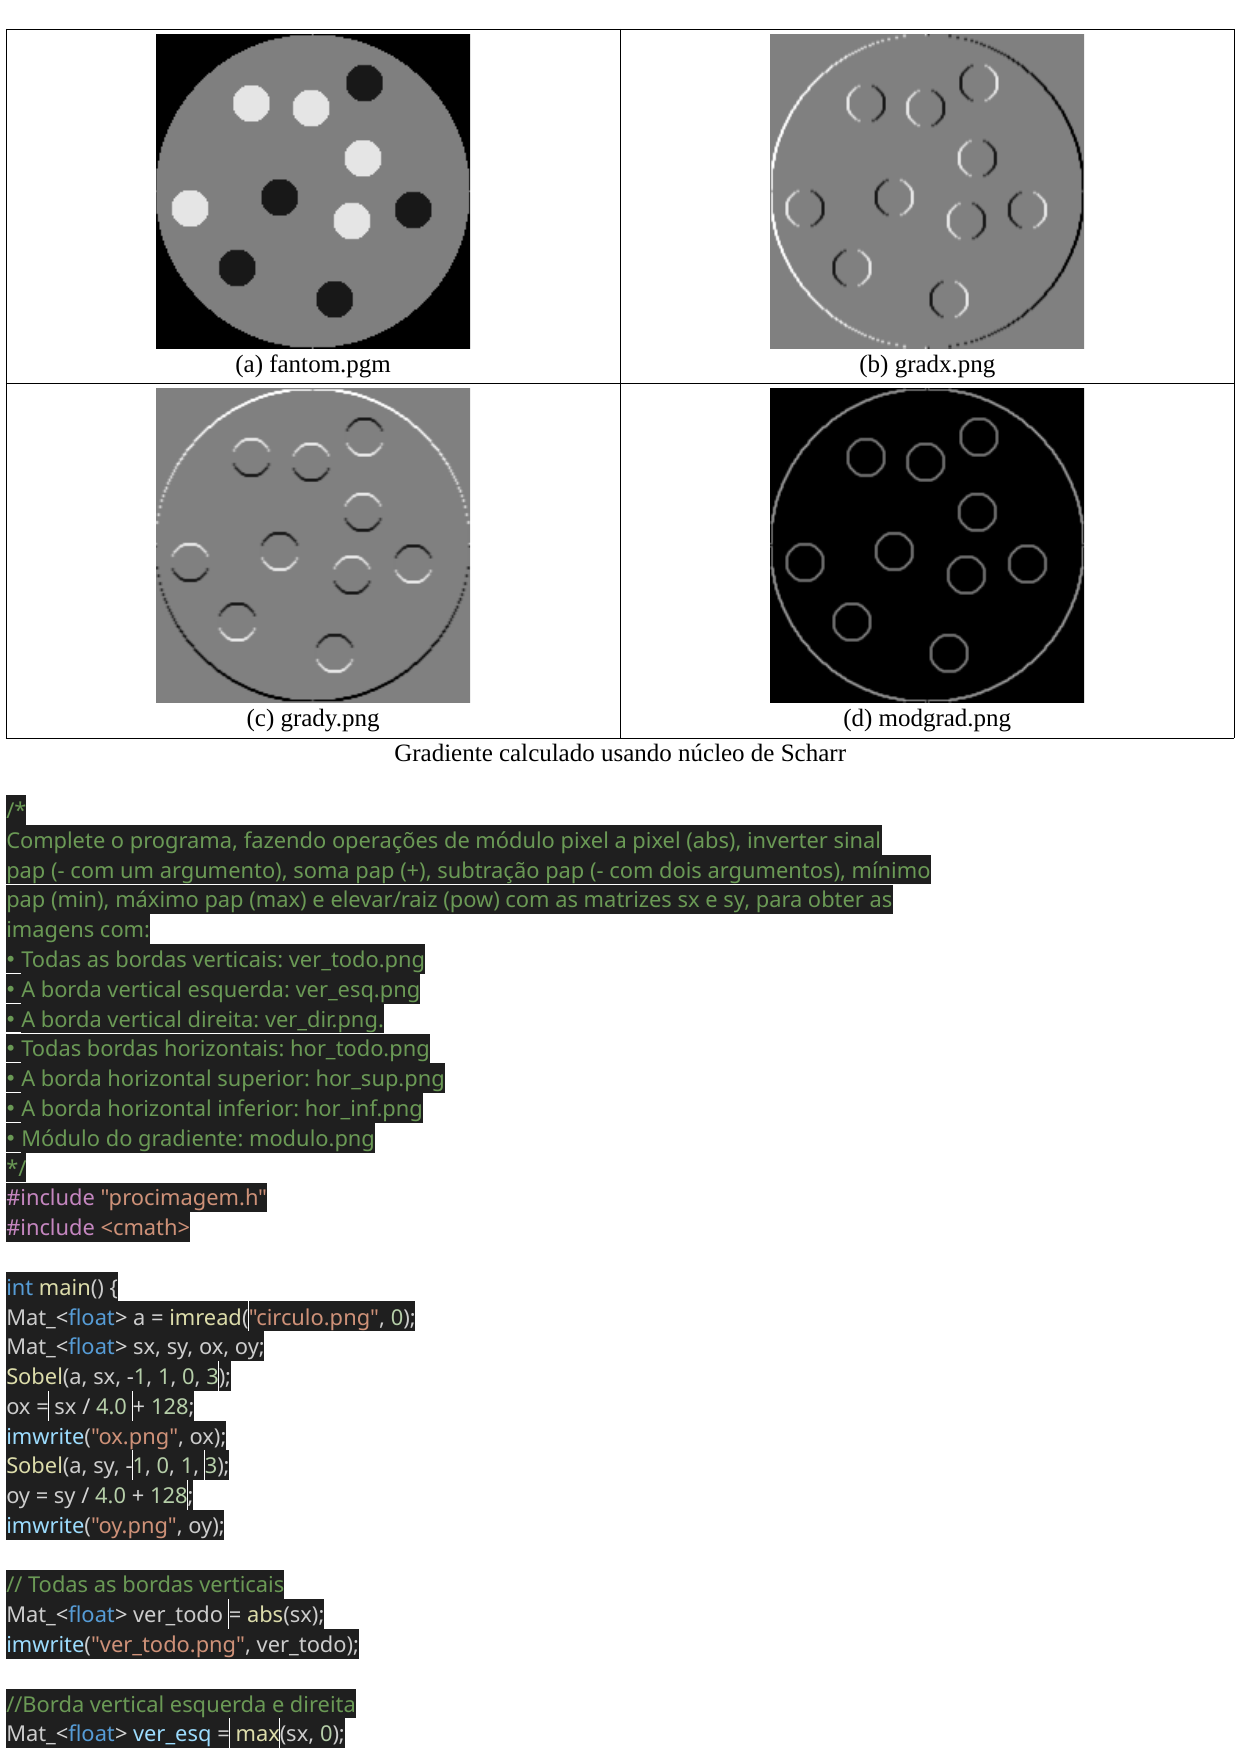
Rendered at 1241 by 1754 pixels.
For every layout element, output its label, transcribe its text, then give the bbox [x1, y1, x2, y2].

picture [156, 388, 470, 703]
text Gradiente calculado usando núcleo de Scharr [6, 739, 1234, 766]
text //Borda vertical esquerda e direita [6, 1688, 1234, 1718]
text • Todas bordas horizontais: hor_todo.png [6, 1033, 1234, 1063]
text ox = sx / 4.0 + 128; [6, 1391, 1234, 1421]
text Complete o programa, fazendo operações de módulo pixel a pixel (abs), inverter sinal [6, 825, 1234, 855]
text oy = sy / 4.0 + 128; [6, 1480, 1234, 1510]
text • A borda horizontal inferior: hor_inf.png [6, 1093, 1234, 1123]
text Mat_<float> ver_esq = max(sx, 0); [6, 1718, 1234, 1748]
text pap (min), máximo pap (max) e elevar/raiz (pow) com as matrizes sx e sy, para obter as [6, 884, 1234, 914]
picture [770, 34, 1085, 349]
table_cell (c) grady.png [7, 384, 620, 737]
table_header (b) gradx.png [621, 30, 1234, 383]
text • A borda vertical direita: ver_dir.png. [6, 1004, 1234, 1033]
text imwrite("ver_todo.png", ver_todo); [6, 1629, 1234, 1659]
text Sobel(a, sx, -1, 1, 0, 3); [6, 1361, 1234, 1391]
text // Todas as bordas verticais [6, 1569, 1234, 1599]
picture [770, 388, 1085, 703]
text Sobel(a, sy, -1, 0, 1, 3); [6, 1450, 1234, 1480]
text • A borda vertical esquerda: ver_esq.png [6, 974, 1234, 1004]
text Mat_<float> a = imread("circulo.png", 0); [6, 1301, 1234, 1331]
text imwrite("ox.png", ox); [6, 1421, 1234, 1450]
text /* [6, 795, 1234, 825]
table_cell (d) modgrad.png [621, 384, 1234, 737]
text pap (- com um argumento), soma pap (+), subtração pap (- com dois argumentos), mínimo [6, 855, 1234, 884]
picture [156, 34, 470, 349]
text Mat_<float> ver_todo = abs(sx); [6, 1599, 1234, 1629]
text • A borda horizontal superior: hor_sup.png [6, 1063, 1234, 1093]
text int main() { [6, 1272, 1234, 1301]
text */ [6, 1153, 1234, 1182]
text #include <cmath> [6, 1212, 1234, 1242]
text imwrite("oy.png", oy); [6, 1510, 1234, 1540]
text • Módulo do gradiente: modulo.png [6, 1123, 1234, 1153]
table_header (a) fantom.pgm [7, 30, 620, 383]
text • Todas as bordas verticais: ver_todo.png [6, 944, 1234, 974]
text #include "procimagem.h" [6, 1182, 1234, 1212]
text imagens com: [6, 914, 1234, 944]
text Mat_<float> sx, sy, ox, oy; [6, 1331, 1234, 1361]
